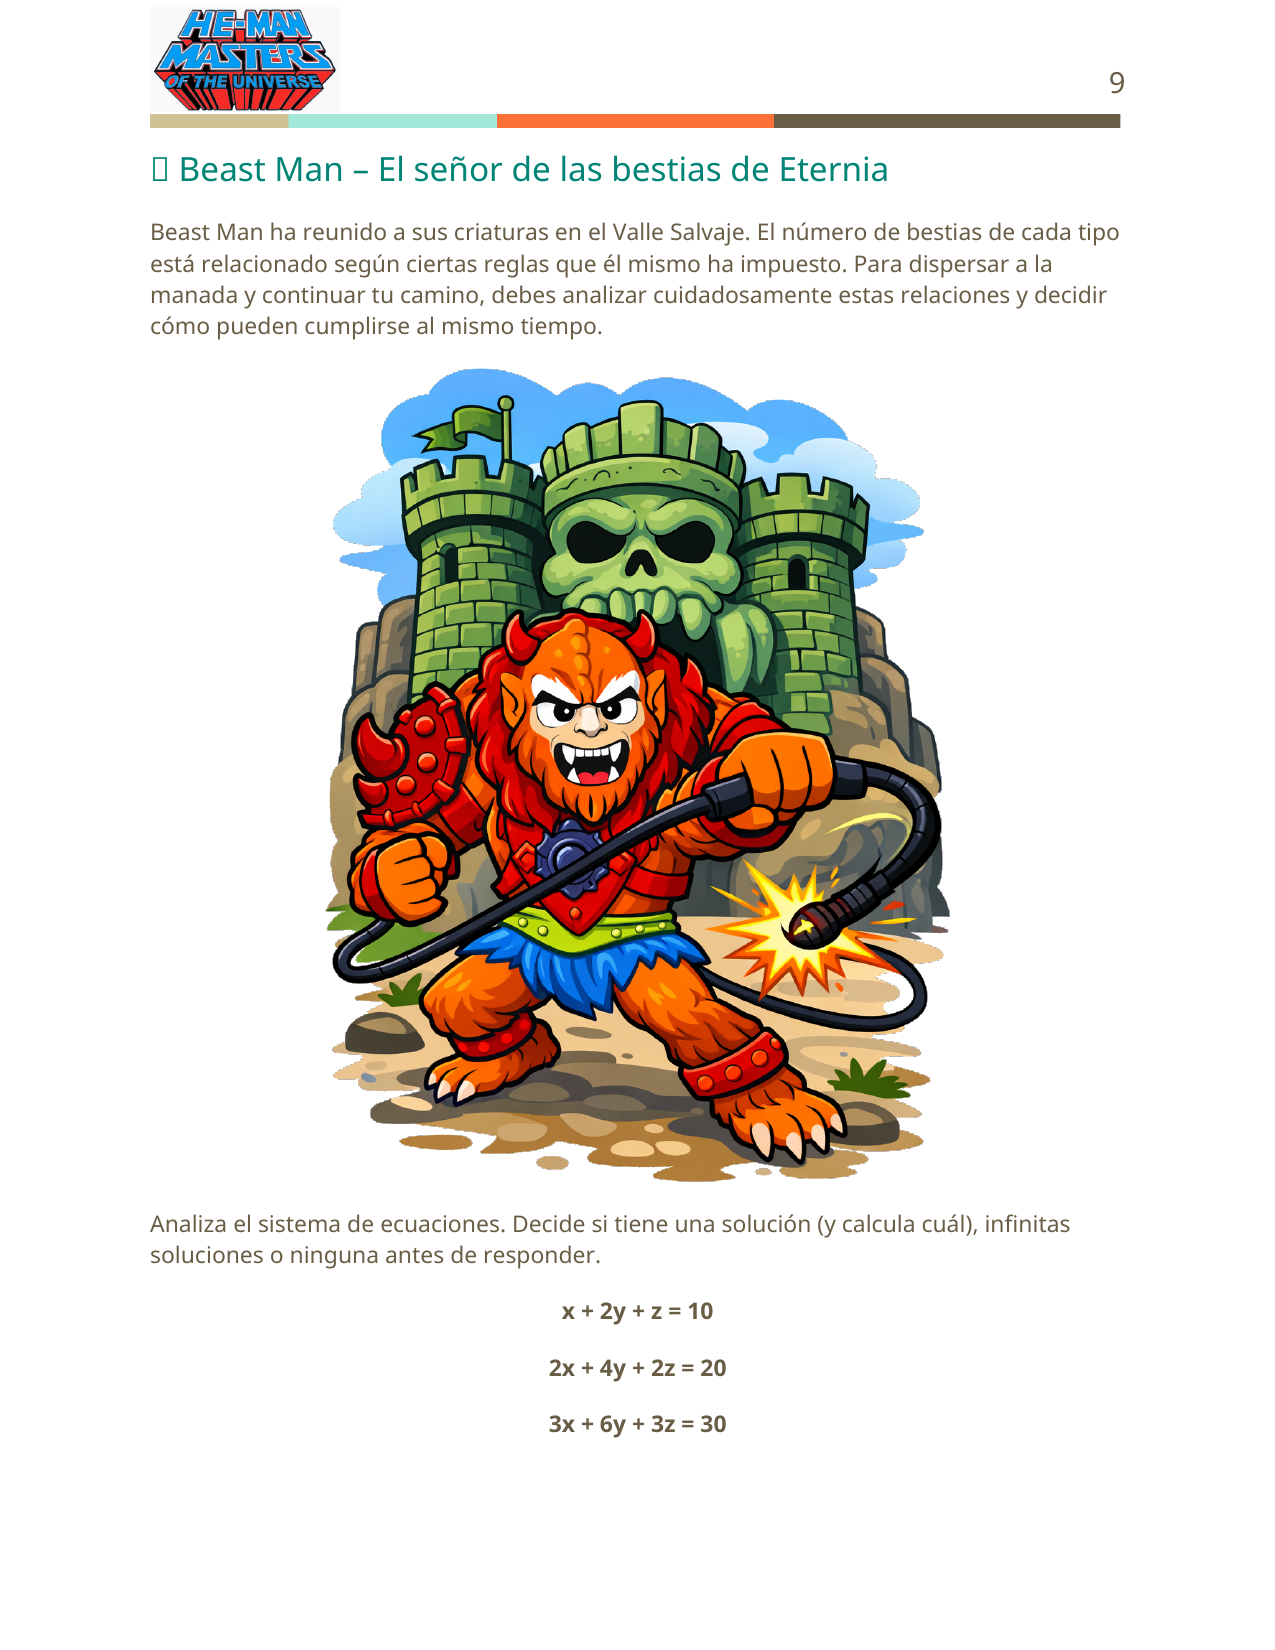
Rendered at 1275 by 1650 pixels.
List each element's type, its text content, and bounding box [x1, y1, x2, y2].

text Analiza el sistema de ecuaciones. Decide si tiene una solución (y calcula cuál), infinitas soluciones o ninguna antes de responder. [150, 1208, 1125, 1270]
subtitle 🐾 Beast Man – El señor de las bestias de Eternia [150, 146, 1125, 191]
picture [324, 366, 951, 1183]
text 3x + 6y + 3z = 30 [150, 1408, 1125, 1439]
text Beast Man ha reunido a sus criaturas en el Valle Salvaje. El número de bestias de cada tipo está relacionado según ciertas reglas que él mismo ha impuesto. Para dispersar a la manada y continuar tu camino, debes analizar cuidadosamente estas relaciones y decidir cómo pueden cumplirse al mismo tiempo. [150, 216, 1125, 341]
text 2x + 4y + 2z = 20 [150, 1351, 1125, 1383]
picture [150, 114, 1121, 128]
picture [150, 7, 341, 112]
text x + 2y + z = 10 [150, 1295, 1125, 1326]
